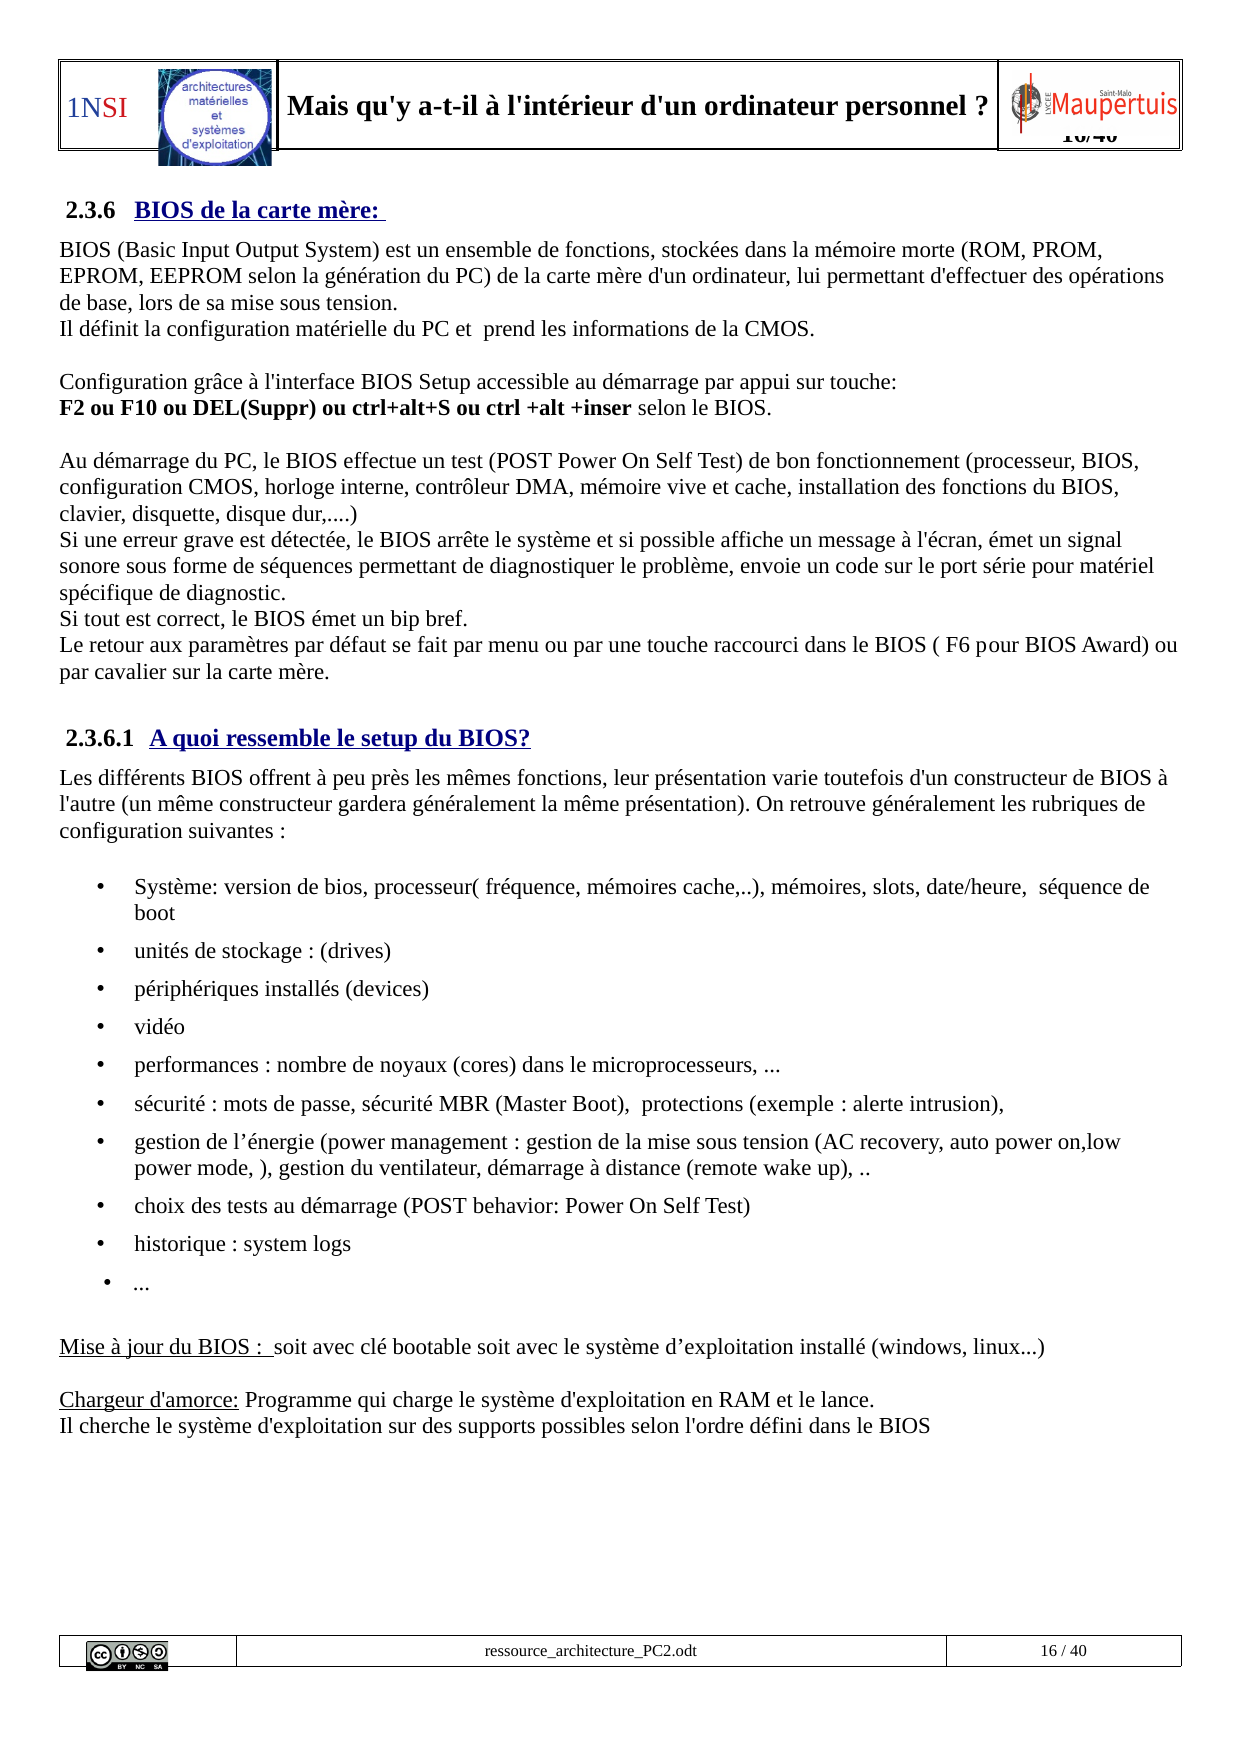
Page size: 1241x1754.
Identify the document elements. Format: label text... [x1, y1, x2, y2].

list vidéo [97, 1013, 1181, 1040]
text Mise à jour du BIOS : soit avec clé bootable soit avec le système d’exploitation installé (windows, linux...) [59, 1333, 1181, 1359]
list performances : nombre de noyaux (cores) dans le microprocesseurs, ... [97, 1052, 1181, 1078]
text Au démarrage du PC, le BIOS effectue un test (POST Power On Self Test) de bon fonctionnement (processeur, BIOS, configuration CMOS, horloge interne, contrôleur DMA, mémoire vive et cache, installation des fonctions du BIOS, clavier, disquette, disque dur,....) [59, 447, 1181, 526]
text BIOS (Basic Input Output System) est un ensemble de fonctions, stockées dans la mémoire morte (ROM, PROM, EPROM, EEPROM selon la génération du PC) de la carte mère d'un ordinateur, lui permettant d'effectuer des opérations de base, lors de sa mise sous tension. [59, 236, 1181, 315]
text Il définit la configuration matérielle du PC et prend les informations de la CMOS. [59, 315, 1181, 341]
text Configuration grâce à l'interface BIOS Setup accessible au démarrage par appui sur touche: [59, 368, 1181, 394]
picture [158, 69, 272, 166]
list Système: version de bios, processeur( fréquence, mémoires cache,..), mémoires, slots, date/heure, séquence de boot [97, 873, 1181, 925]
picture [1011, 70, 1179, 136]
subtitle BIOS de la carte mère: [59, 195, 1181, 224]
list sécurité : mots de passe, sécurité MBR (Master Boot), protections (exemple : alerte intrusion), [97, 1090, 1181, 1116]
text F2 ou F10 ou DEL(Suppr) ou ctrl+alt+S ou ctrl +alt +inser selon le BIOS. [59, 394, 1181, 421]
text Les différents BIOS offrent à peu près les mêmes fonctions, leur présentation varie toutefois d'un constructeur de BIOS à l'autre (un même constructeur gardera généralement la même présentation). On retrouve généralement les rubriques de configuration suivantes : [59, 764, 1181, 843]
list choix des tests au démarrage (POST behavior: Power On Self Test) [97, 1192, 1181, 1219]
list ... [103, 1268, 1181, 1295]
list gestion de l’énergie (power management : gestion de la mise sous tension (AC recovery, auto power on,low power mode, ), gestion du ventilateur, démarrage à distance (remote wake up), .. [97, 1128, 1181, 1181]
text Le retour aux paramètres par défaut se fait par menu ou par une touche raccourci dans le BIOS ( F6 pour BIOS Award) ou par cavalier sur la carte mère. [59, 631, 1181, 684]
list périphériques installés (devices) [97, 975, 1181, 1002]
text Si tout est correct, le BIOS émet un bip bref. [59, 605, 1181, 631]
text Si une erreur grave est détectée, le BIOS arrête le système et si possible affiche un message à l'écran, émet un signal sonore sous forme de séquences permettant de diagnostiquer le problème, envoie un code sur le port série pour matériel spécifique de diagnostic. [59, 526, 1181, 605]
list unités de stockage : (drives) [97, 937, 1181, 963]
list historique : system logs [97, 1230, 1181, 1257]
picture [86, 1641, 169, 1672]
subtitle A quoi ressemble le setup du BIOS? [59, 723, 1181, 752]
text Chargeur d'amorce: Programme qui charge le système d'exploitation en RAM et le lance. [59, 1386, 1181, 1412]
text Il cherche le système d'exploitation sur des supports possibles selon l'ordre défini dans le BIOS [59, 1412, 1181, 1438]
